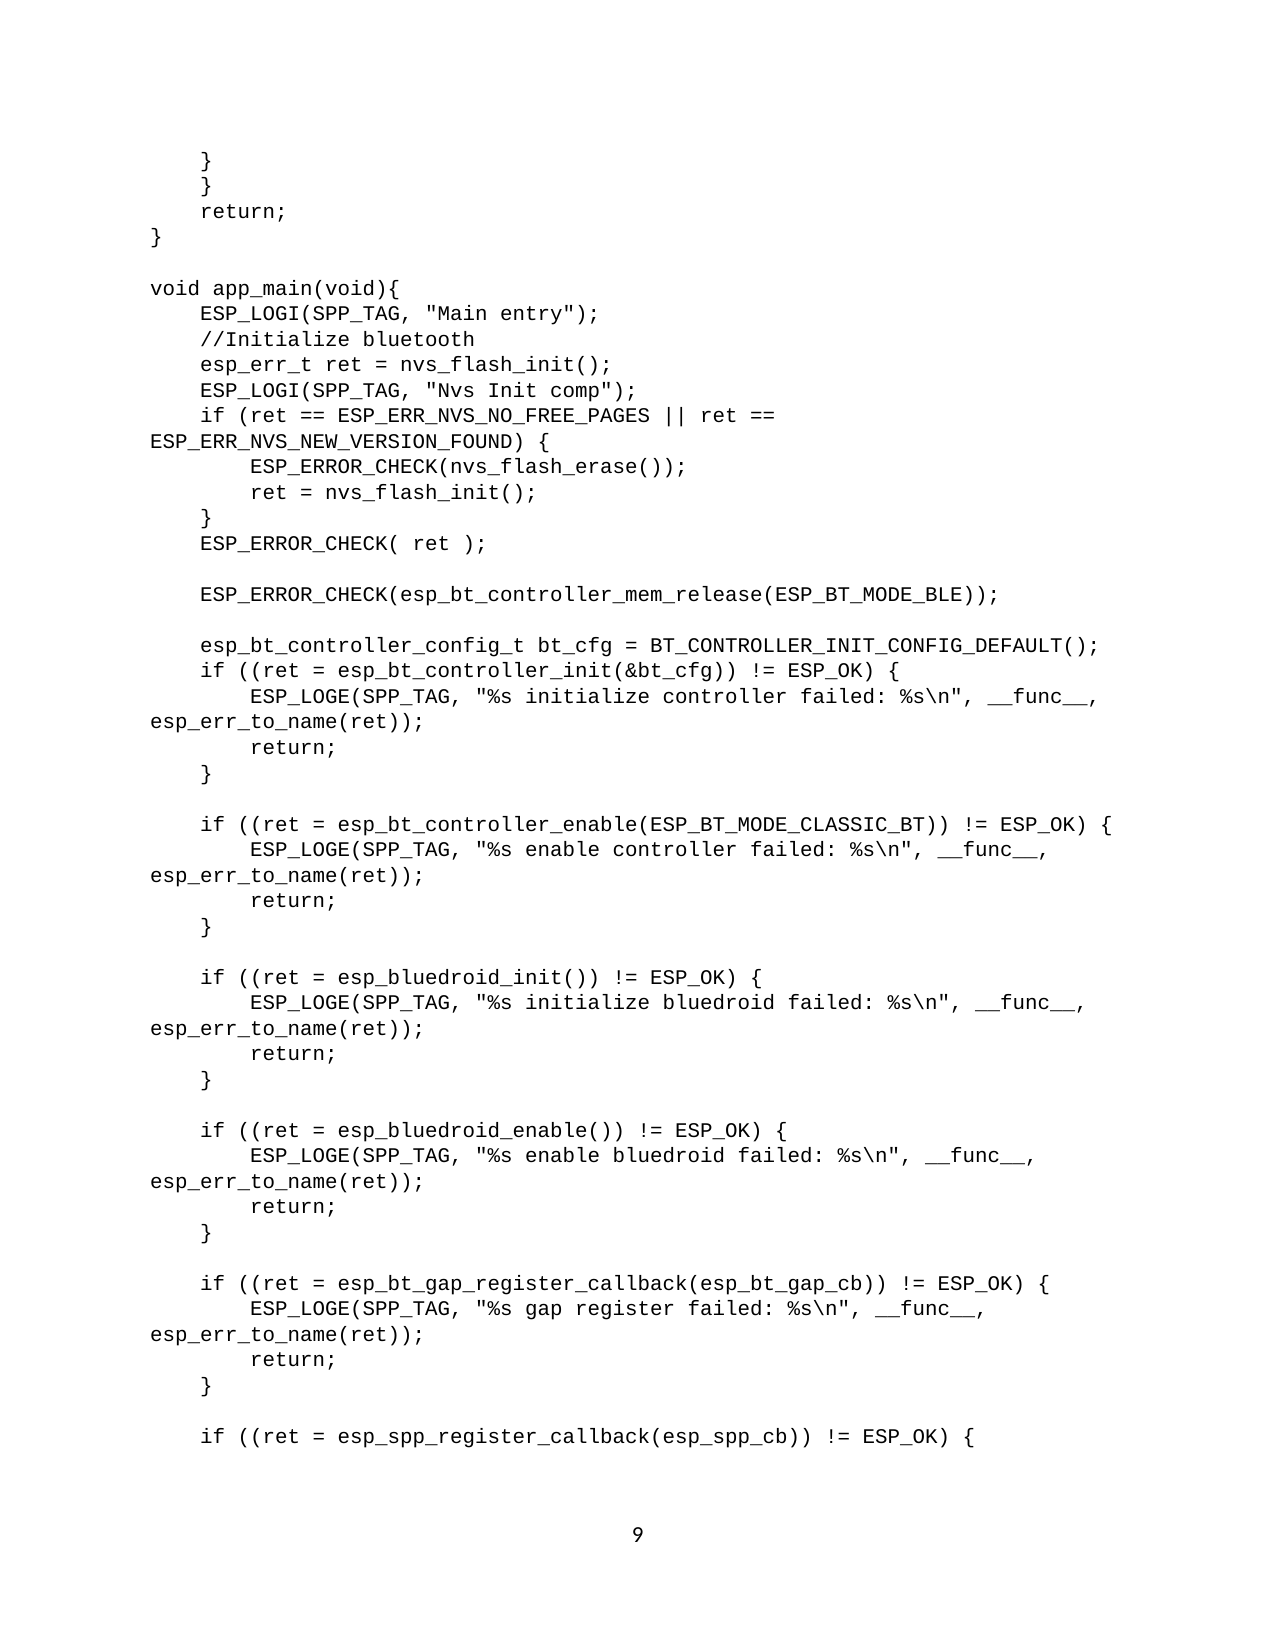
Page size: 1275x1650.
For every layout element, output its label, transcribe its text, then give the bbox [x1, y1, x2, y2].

text if ((ret = esp_bt_controller_enable(ESP_BT_MODE_CLASSIC_BT)) != ESP_OK) { [150, 813, 1125, 837]
text ESP_ERROR_CHECK(esp_bt_controller_mem_release(ESP_BT_MODE_BLE)); [150, 584, 1125, 607]
text ESP_ERROR_CHECK( ret ); [150, 533, 1125, 556]
text } [150, 762, 1125, 786]
text //Initialize bluetooth [150, 329, 1125, 352]
text esp_bt_controller_config_t bt_cfg = BT_CONTROLLER_INIT_CONFIG_DEFAULT(); [150, 635, 1125, 658]
text ESP_LOGE(SPP_TAG, "%s initialize controller failed: %s\n", __func__, esp_err_to_name(ret)); [150, 686, 1125, 735]
text ESP_LOGE(SPP_TAG, "%s enable bluedroid failed: %s\n", __func__, esp_err_to_name(ret)); [150, 1145, 1125, 1194]
text if ((ret = esp_bluedroid_enable()) != ESP_OK) { [150, 1120, 1125, 1143]
text } [150, 227, 1125, 250]
text } [150, 150, 1125, 174]
text return; [150, 1349, 1125, 1373]
text ESP_ERROR_CHECK(nvs_flash_erase()); [150, 456, 1125, 480]
text if ((ret = esp_bt_gap_register_callback(esp_bt_gap_cb)) != ESP_OK) { [150, 1273, 1125, 1297]
text esp_err_t ret = nvs_flash_init(); [150, 354, 1125, 378]
text } [150, 916, 1125, 939]
text if ((ret = esp_bluedroid_init()) != ESP_OK) { [150, 967, 1125, 990]
text ESP_LOGE(SPP_TAG, "%s initialize bluedroid failed: %s\n", __func__, esp_err_to_name(ret)); [150, 992, 1125, 1041]
text } [150, 1069, 1125, 1092]
text if (ret == ESP_ERR_NVS_NO_FREE_PAGES || ret == ESP_ERR_NVS_NEW_VERSION_FOUND) { [150, 405, 1125, 454]
text } [150, 176, 1125, 199]
text ESP_LOGE(SPP_TAG, "%s enable controller failed: %s\n", __func__, esp_err_to_name(ret)); [150, 839, 1125, 888]
text ESP_LOGI(SPP_TAG, "Nvs Init comp"); [150, 380, 1125, 403]
text } [150, 1375, 1125, 1399]
text } [150, 507, 1125, 531]
text ESP_LOGI(SPP_TAG, "Main entry"); [150, 303, 1125, 327]
text if ((ret = esp_spp_register_callback(esp_spp_cb)) != ESP_OK) { [150, 1426, 1125, 1450]
text return; [150, 1196, 1125, 1220]
text ret = nvs_flash_init(); [150, 482, 1125, 505]
text return; [150, 890, 1125, 914]
text return; [150, 201, 1125, 225]
text void app_main(void){ [150, 278, 1125, 301]
text return; [150, 1043, 1125, 1067]
text return; [150, 737, 1125, 761]
text } [150, 1222, 1125, 1246]
text ESP_LOGE(SPP_TAG, "%s gap register failed: %s\n", __func__, esp_err_to_name(ret)); [150, 1298, 1125, 1348]
text if ((ret = esp_bt_controller_init(&bt_cfg)) != ESP_OK) { [150, 660, 1125, 684]
